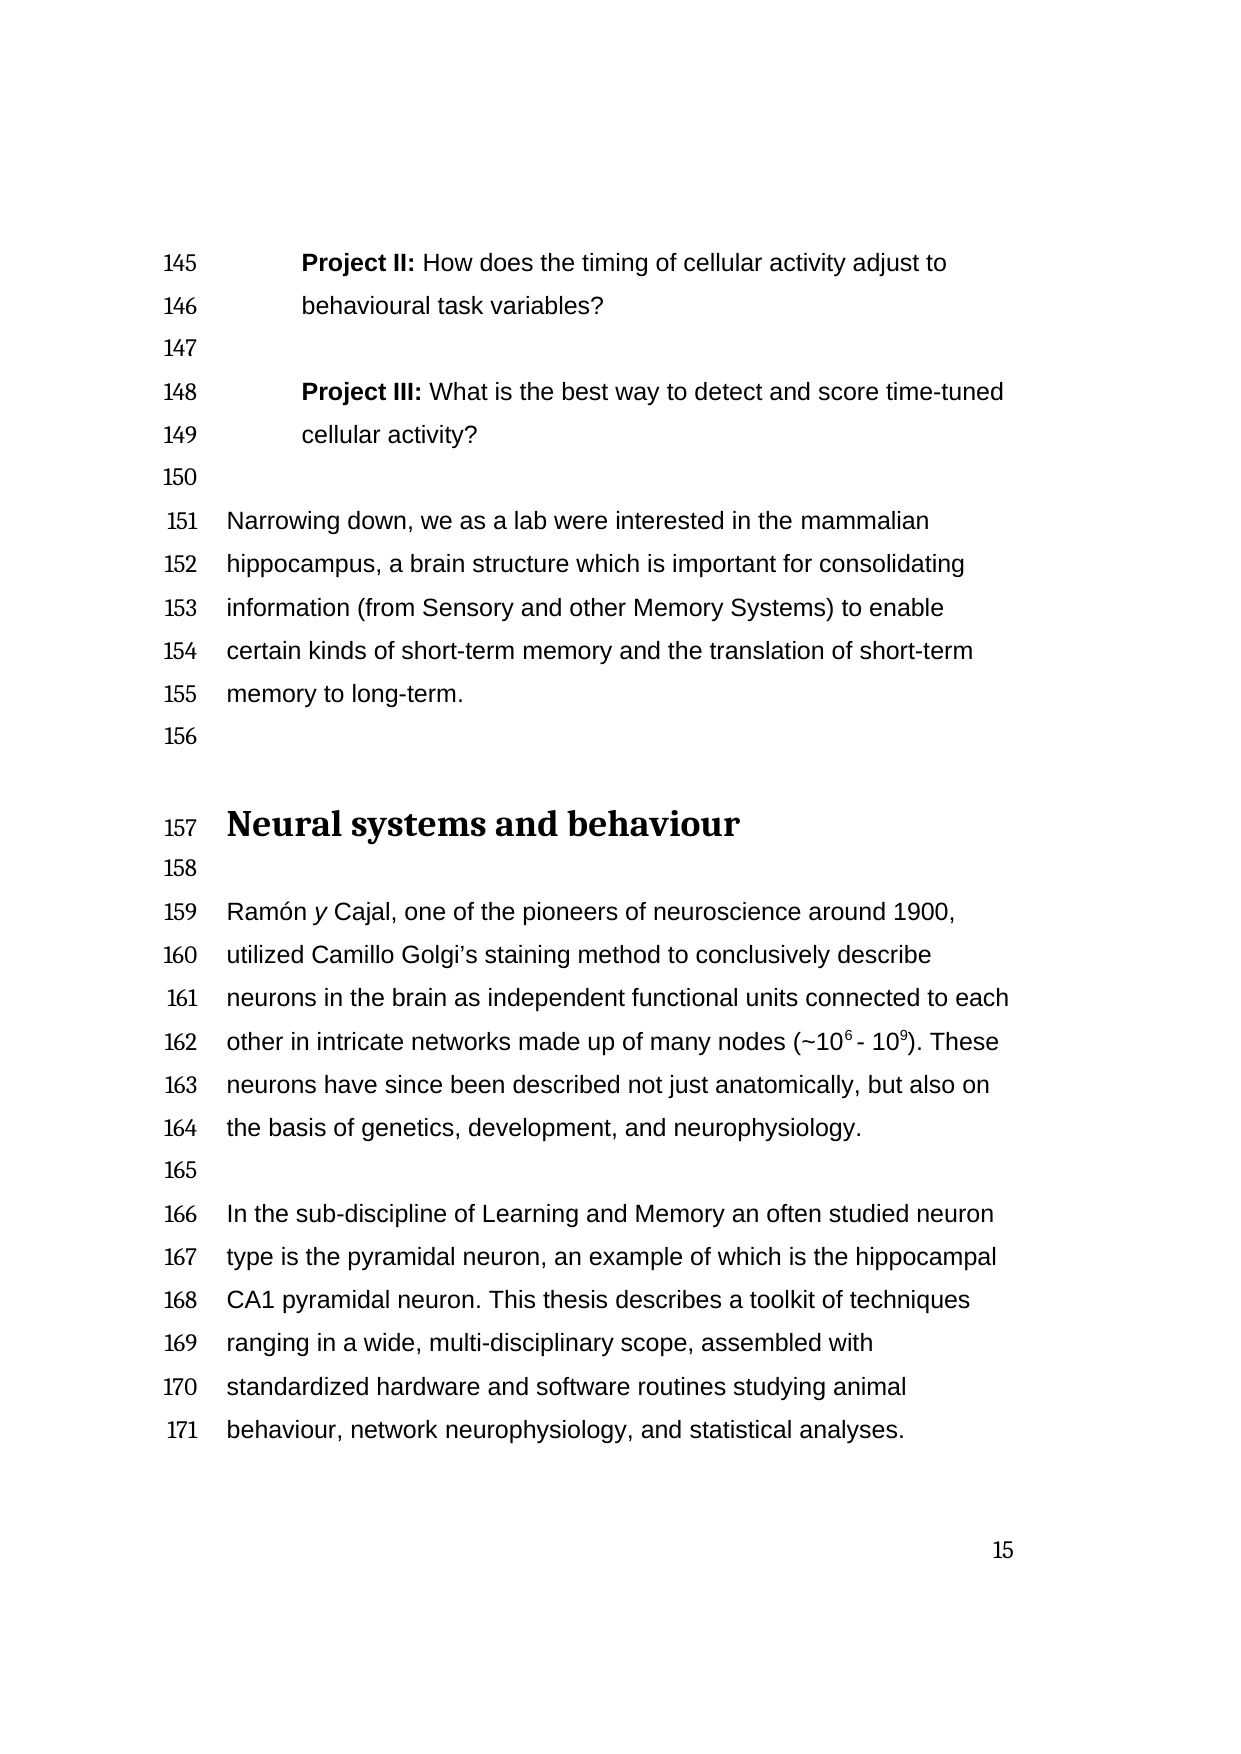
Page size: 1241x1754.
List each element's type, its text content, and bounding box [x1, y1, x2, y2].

text Ramón y Cajal, one of the pioneers of neuroscience around 1900, utilized Camillo Golgi’s staining method to conclusively describe neurons in the brain as independent functional units connected to each other in intricate networks made up of many nodes (~106 - 109). These neurons have since been described not just anatomically, but also on the basis of genetics, development, and neurophysiology. [226, 897, 1014, 1142]
text Project III: What is the best way to detect and score time-tuned cellular activity? [301, 377, 1014, 449]
text Project II: How does the timing of cellular activity adjust to behavioural task variables? [301, 248, 1014, 319]
text Narrowing down, we as a lab were interested in the mammalian hippocampus, a brain structure which is important for consolidating information (from Sensory and other Memory Systems) to enable certain kinds of short-term memory and the translation of short-term memory to long-term. [226, 506, 1014, 708]
subtitle Neural systems and behaviour [226, 803, 1014, 846]
text In the sub-discipline of Learning and Memory an often studied neuron type is the pyramidal neuron, an example of which is the hippocampal CA1 pyramidal neuron. This thesis describes a toolkit of techniques ranging in a wide, multi-disciplinary scope, assembled with standardized hardware and software routines studying animal behaviour, network neurophysiology, and statistical analyses. [226, 1199, 1014, 1443]
